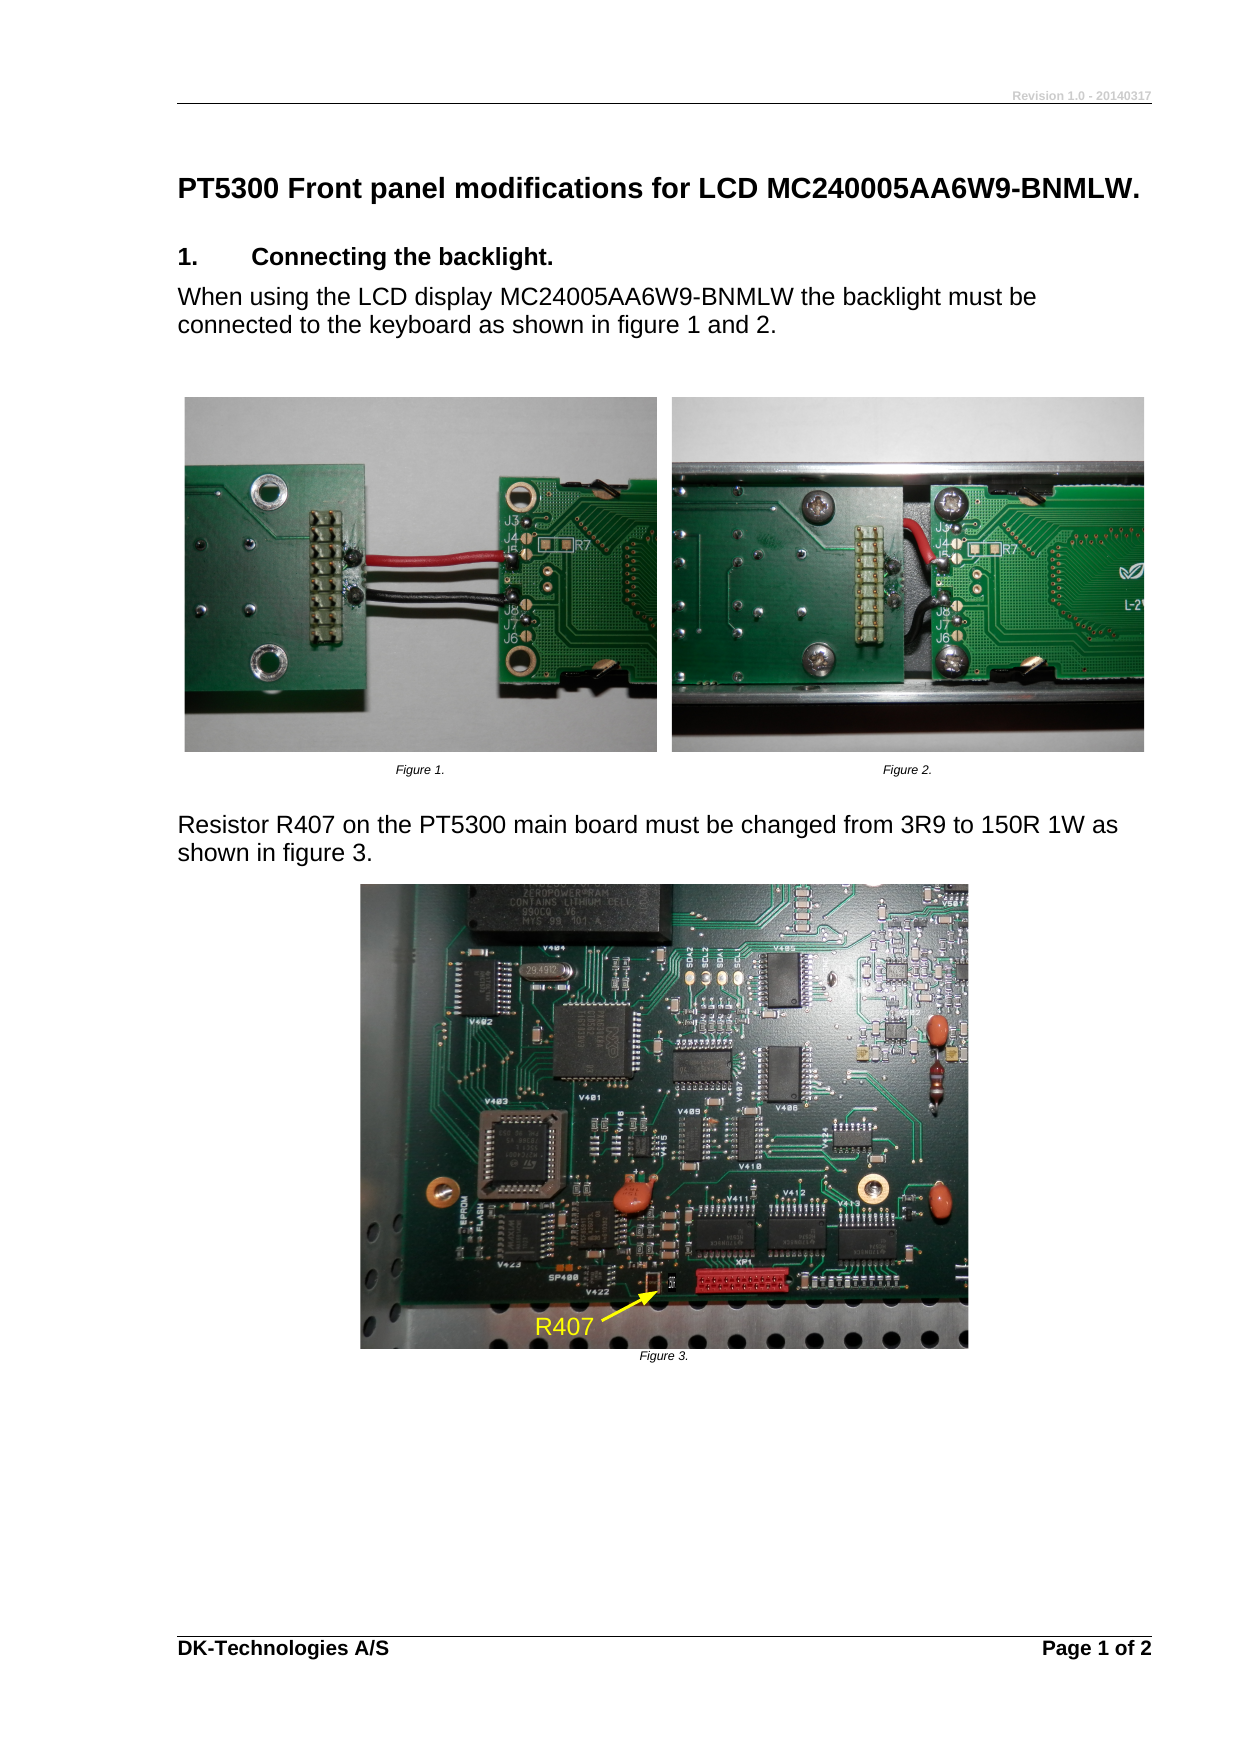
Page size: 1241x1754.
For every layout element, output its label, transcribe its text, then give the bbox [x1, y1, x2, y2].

table_cell Figure 2. [664, 757, 1152, 783]
text Resistor R407 on the PT5300 main board must be changed from 3R9 to 150R 1W as shown in figure 3. [177, 811, 1152, 866]
table_header Figure 3. [177, 879, 1152, 1368]
text When using the LCD display MC24005AA6W9-BNMLW the backlight must be connected to the keyboard as shown in figure 1 and 2. [177, 283, 1152, 339]
table_header [664, 391, 1152, 757]
table_cell Figure 1. [177, 757, 664, 783]
table_header [177, 391, 664, 757]
subtitle 1. Connecting the backlight. [177, 243, 1152, 270]
picture [184, 397, 657, 752]
picture [671, 397, 1145, 752]
subtitle PT5300 Front panel modifications for LCD MC240005AA6W9-BNMLW. [177, 172, 1152, 205]
